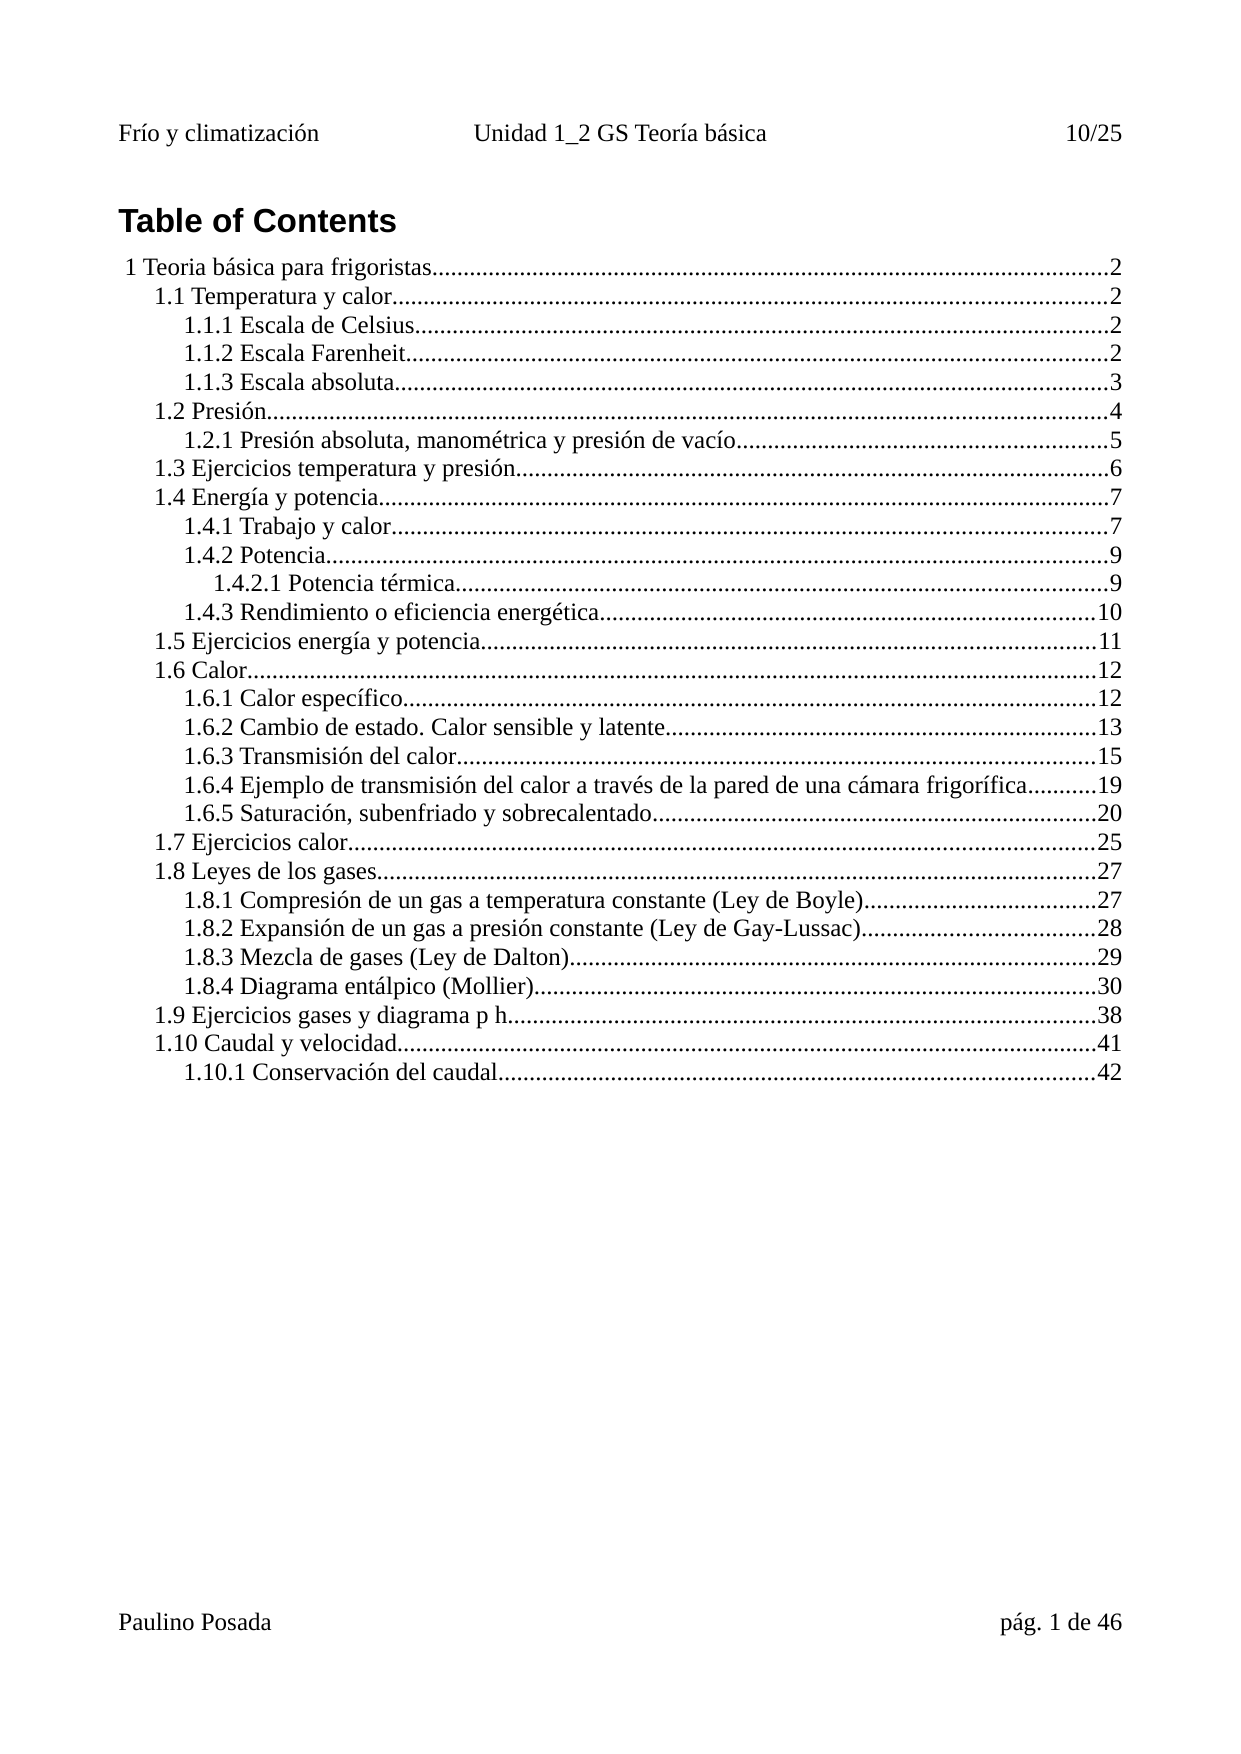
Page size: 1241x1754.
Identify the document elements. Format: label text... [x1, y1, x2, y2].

text 1.6.5 Saturación, subenfriado y sobrecalentado 20 [177, 798, 1122, 827]
text 1.1 Temperatura y calor 2 [148, 281, 1122, 310]
text 1.6.3 Transmisión del calor 15 [177, 741, 1122, 770]
text 1.8.3 Mezcla de gases (Ley de Dalton) 29 [177, 942, 1122, 971]
text 1.6 Calor 12 [148, 655, 1122, 683]
text 1.2.1 Presión absoluta, manométrica y presión de vacío 5 [177, 425, 1122, 453]
text 1.4.2.1 Potencia térmica 9 [207, 568, 1122, 597]
text 1.6.4 Ejemplo de transmisión del calor a través de la pared de una cámara frigorífica 19 [177, 770, 1122, 798]
text 1.8.1 Compresión de un gas a temperatura constante (Ley de Boyle) 27 [177, 885, 1122, 913]
text 1.3 Ejercicios temperatura y presión 6 [148, 453, 1122, 482]
text 1.10 Caudal y velocidad 41 [148, 1028, 1122, 1057]
text 1.10.1 Conservación del caudal 42 [177, 1057, 1122, 1086]
text 1.6.1 Calor específico 12 [177, 683, 1122, 712]
text 1.4.3 Rendimiento o eficiencia energética 10 [177, 597, 1122, 626]
text 1.1.2 Escala Farenheit 2 [177, 338, 1122, 367]
text 1.9 Ejercicios gases y diagrama p h 38 [148, 1000, 1122, 1028]
text 1.5 Ejercicios energía y potencia 11 [148, 626, 1122, 655]
text 1.8.2 Expansión de un gas a presión constante (Ley de Gay-Lussac) 28 [177, 913, 1122, 942]
text 1.4 Energía y potencia 7 [148, 482, 1122, 511]
text 1.8.4 Diagrama entálpico (Mollier) 30 [177, 971, 1122, 1000]
text 1.4.1 Trabajo y calor 7 [177, 511, 1122, 540]
text 1.7 Ejercicios calor 25 [148, 827, 1122, 856]
text 1.2 Presión 4 [148, 396, 1122, 425]
text 1.6.2 Cambio de estado. Calor sensible y latente. 13 [177, 712, 1122, 741]
subtitle Table of Contents [118, 201, 1122, 240]
text 1.1.1 Escala de Celsius 2 [177, 310, 1122, 338]
text 1.4.2 Potencia 9 [177, 540, 1122, 568]
text 1.1.3 Escala absoluta 3 [177, 367, 1122, 396]
text 1 Teoria básica para frigoristas 2 [118, 252, 1122, 281]
text 1.8 Leyes de los gases 27 [148, 856, 1122, 885]
